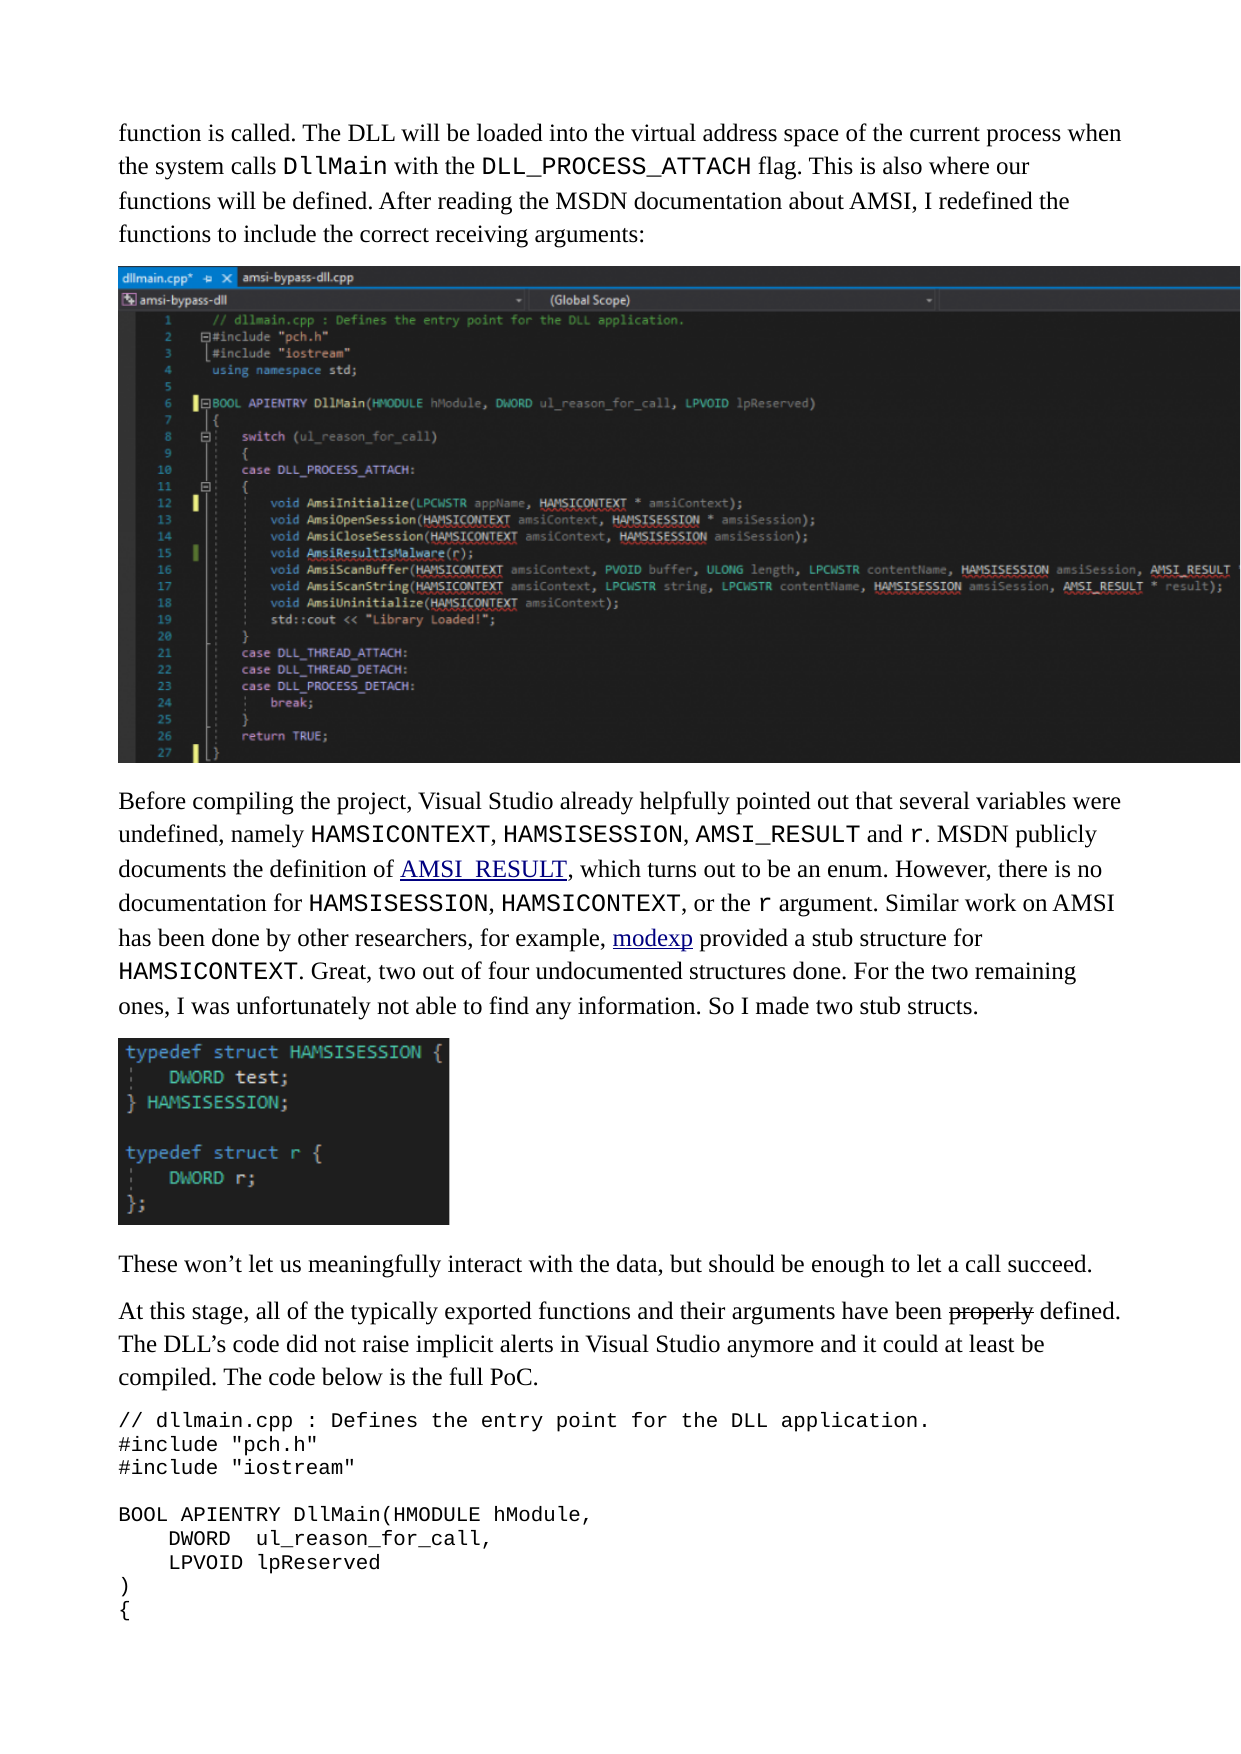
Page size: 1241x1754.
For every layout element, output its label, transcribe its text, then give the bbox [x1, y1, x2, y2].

text #include "pch.h" [118, 1433, 1122, 1457]
text LPVOID lpReserved [118, 1552, 1122, 1575]
text { [118, 1599, 1122, 1623]
text These won’t let us meaningfully interact with the data, but should be enough to let a call succeed. [118, 1249, 1122, 1277]
text function is called. The DLL will be loaded into the virtual address space of the current process when the system calls DllMain with the DLL_PROCESS_ATTACH flag. This is also where our functions will be defined. After reading the MSDN documentation about AMSI, I redefined the functions to include the correct receiving arguments: [118, 118, 1122, 248]
text At this stage, all of the typically exported functions and their arguments have been properly defined. The DLL’s code did not raise implicit alerts in Visual Studio anymore and it could at least be compiled. The code below is the full PoC. [118, 1296, 1122, 1391]
text #include "iostream" [118, 1457, 1122, 1481]
picture [118, 1038, 450, 1225]
text // dllmain.cpp : Defines the entry point for the DLL application. [118, 1410, 1122, 1433]
text BOOL APIENTRY DllMain(HMODULE hModule, [118, 1504, 1122, 1528]
picture [118, 266, 1241, 763]
text Before compiling the project, Visual Studio already helpfully pointed out that several variables were undefined, namely HAMSICONTEXT, HAMSISESSION, AMSI_RESULT and r. MSDN publicly documents the definition of AMSI_RESULT, which turns out to be an enum. However, there is no documentation for HAMSISESSION, HAMSICONTEXT, or the r argument. Similar work on AMSI has been done by other researchers, for example, modexp provided a stub structure for HAMSICONTEXT. Great, two out of four undocumented structures done. For the two remaining ones, I was unfortunately not able to find any information. So I made two stub structs. [118, 786, 1122, 1019]
text DWORD ul_reason_for_call, [118, 1528, 1122, 1552]
text ) [118, 1575, 1122, 1599]
